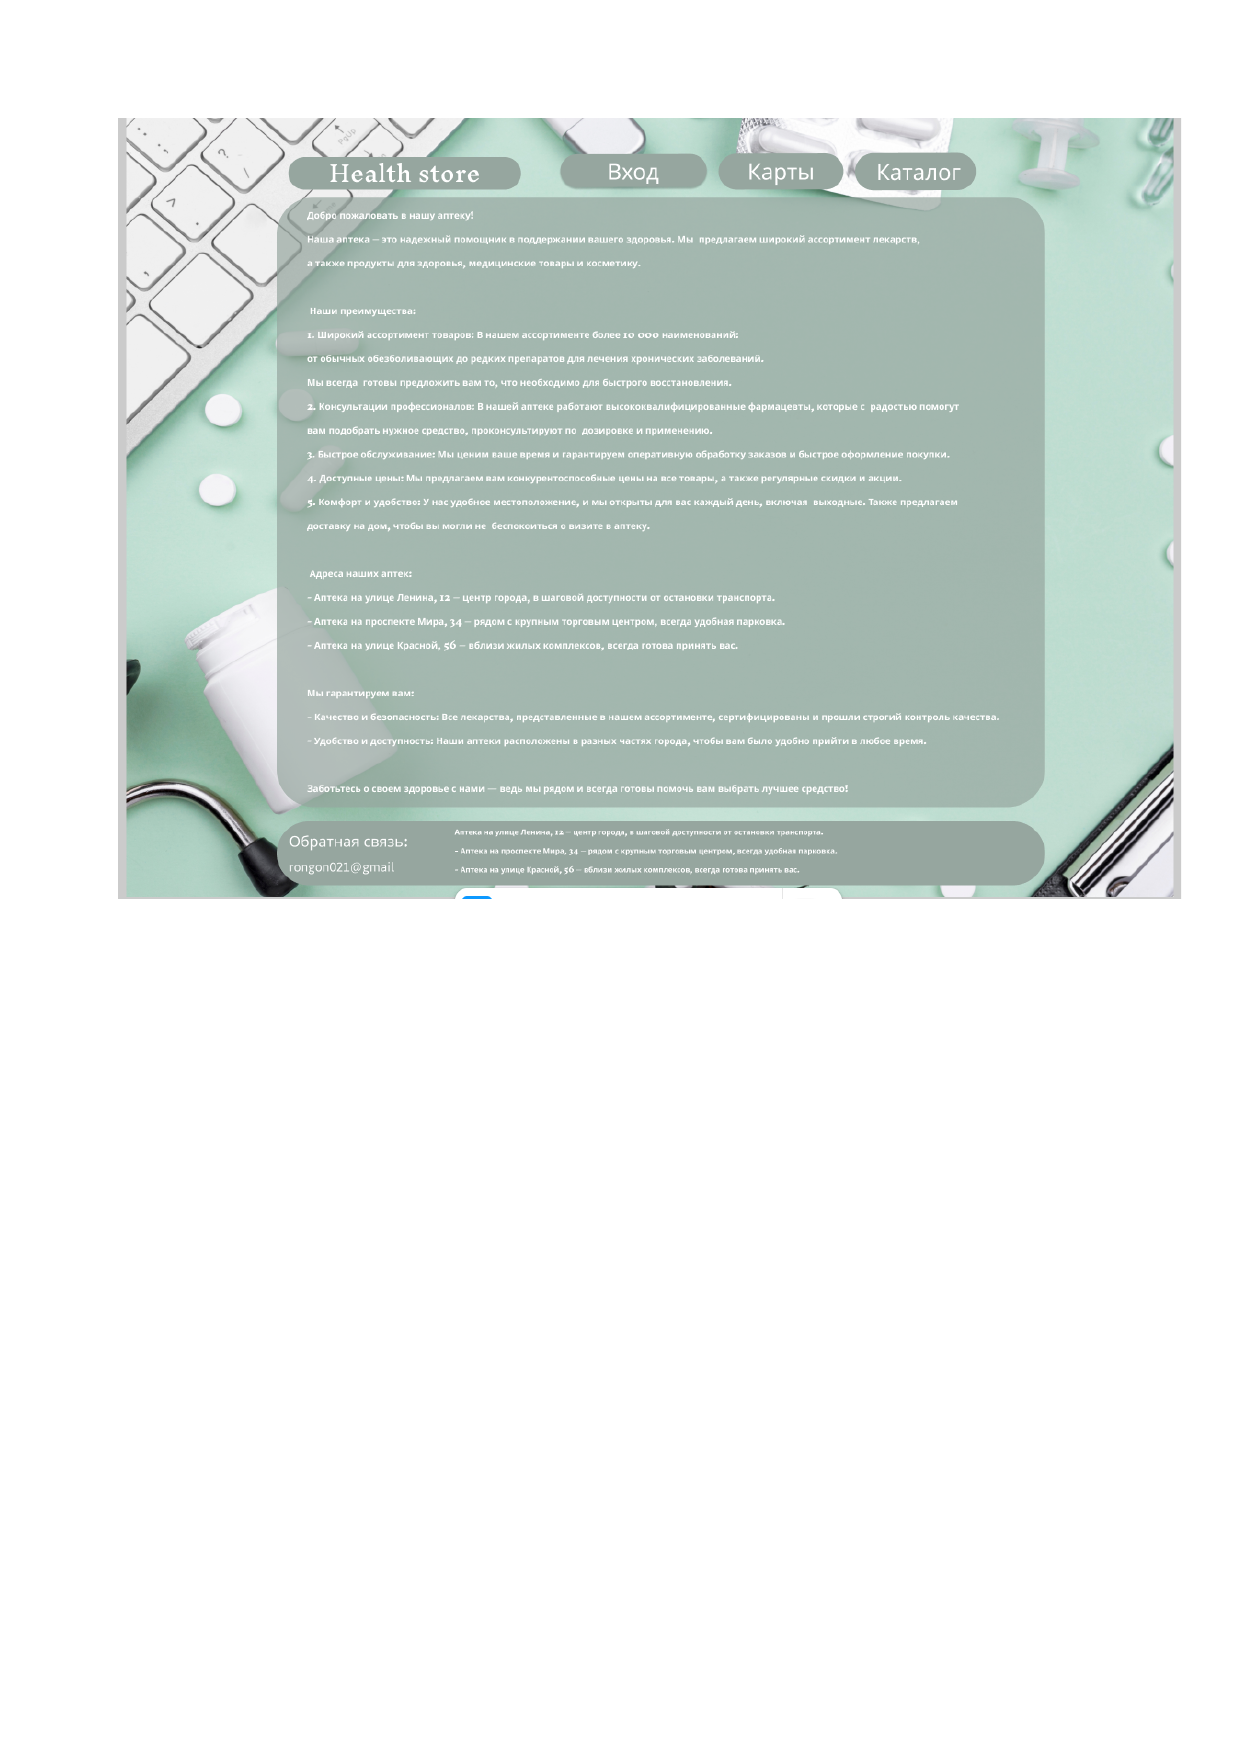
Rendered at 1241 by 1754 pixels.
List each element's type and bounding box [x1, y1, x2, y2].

picture [118, 118, 1182, 899]
